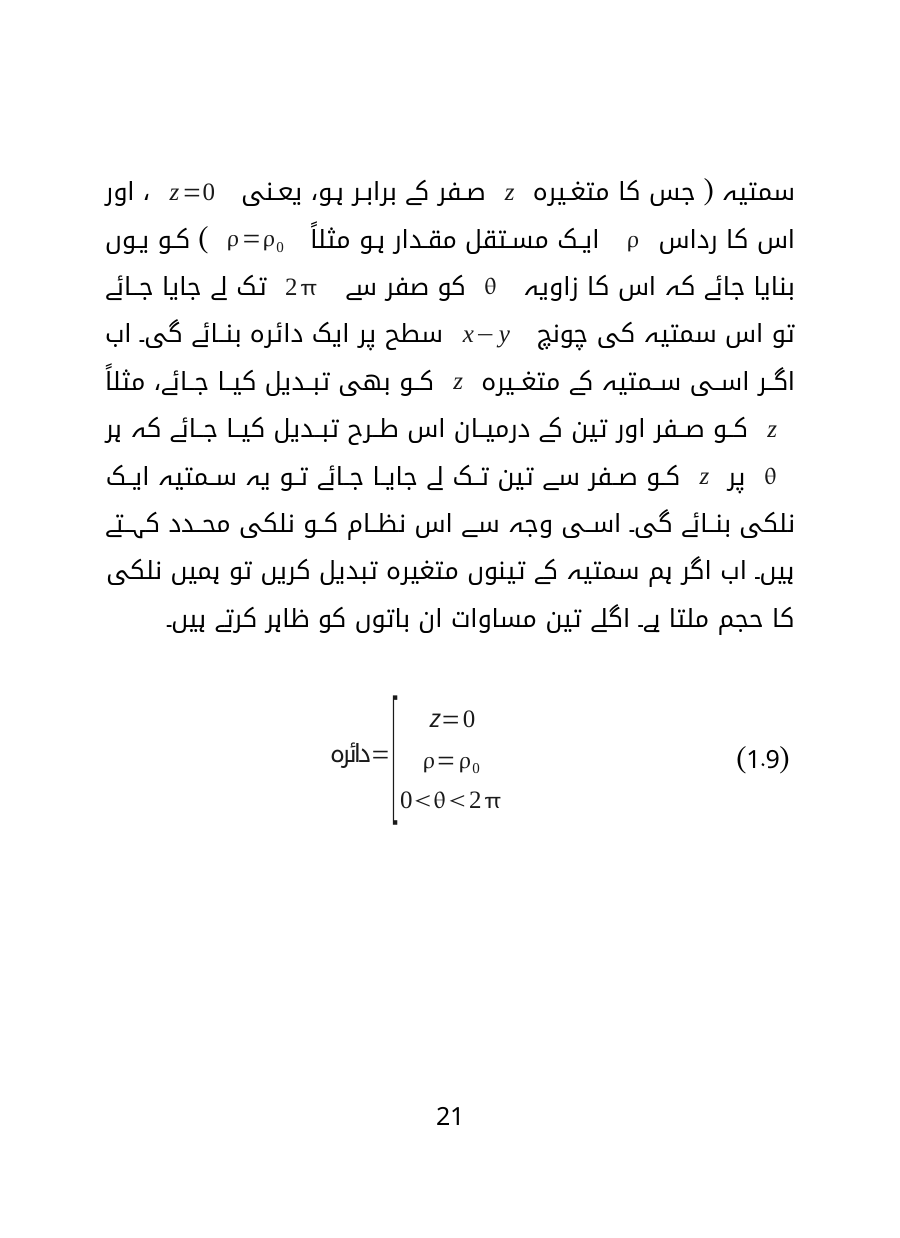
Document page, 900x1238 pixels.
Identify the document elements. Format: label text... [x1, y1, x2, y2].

table_header [105, 689, 718, 844]
table_header (1.9) [718, 689, 795, 844]
text یہاں شکل 16 سے رجوع کریں۔ اگر نلکی محدد میں ایک سمتیہ ( جس کا متغیرہصفر کے برابر ہو، یعنی ، اور اس کا رداس ایک مستقل مقدار ہو مثلاً ) کو یوں بنایا جائے کہ اس کا زاویہ کو صفر سے تک لے جایا جائے تو اس سمتیہ کی چونچ سطح پر ایک دائرہ بنائے گی۔ اب اگر اسی سمتیہ کے متغیرہکو بھی تبدیل کیا جائے، مثلاً کو صفر اور تین کے درمیان اس طرح تبدیل کیا جائے کہ ہرپرکو صفر سے تین تک لے جایا جائے تو یہ سمتیہ ایک نلکی بنائے گی۔ اسی وجہ سے اس نظام کو نلکی محدد کہتے ہیں۔ اب اگر ہم سمتیہ کے تینوں متغیرہ تبدیل کریں تو ہمیں نلکی کا حجم ملتا ہے۔ اگلے تین مساوات ان باتوں کو ظاہر کرتے ہیں۔ [105, 168, 795, 642]
